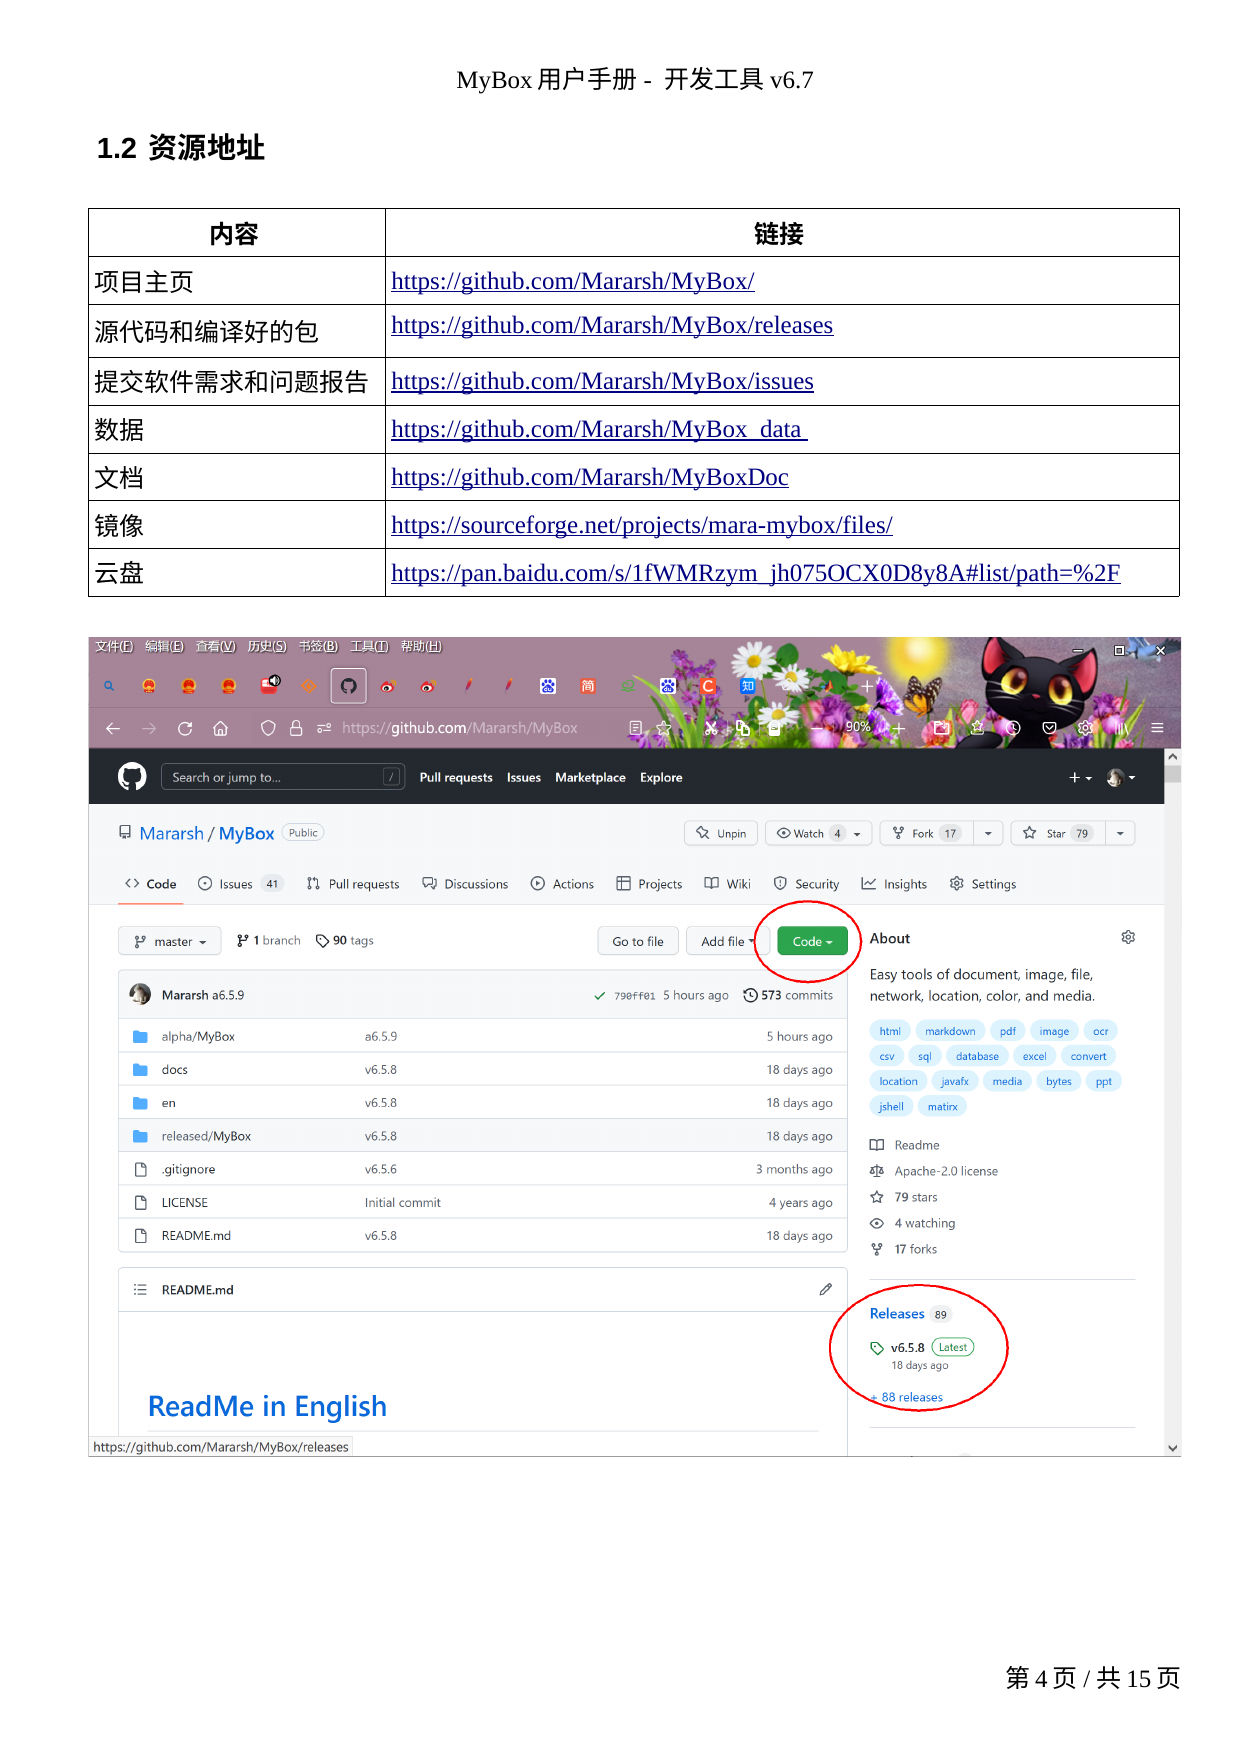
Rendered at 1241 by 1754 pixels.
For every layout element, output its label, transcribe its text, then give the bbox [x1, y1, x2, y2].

picture [88, 637, 1182, 1457]
table_cell 数据 [89, 406, 385, 452]
table_cell https://github.com/Mararsh/MyBox_data [386, 406, 1179, 452]
table_header 链接 [386, 209, 1179, 256]
subtitle 资源地址 [88, 125, 1181, 167]
table_cell 云盘 [89, 549, 385, 596]
table_cell https://sourceforge.net/projects/mara-mybox/files/ [386, 501, 1179, 548]
table_cell https://github.com/Mararsh/MyBox/ [386, 257, 1179, 304]
table_cell 提交软件需求和问题报告 [89, 358, 385, 404]
table_cell 镜像 [89, 501, 385, 548]
table_cell https://github.com/Mararsh/MyBox/releases [386, 305, 1179, 357]
table_header 内容 [89, 209, 385, 256]
table_cell https://github.com/Mararsh/MyBox/issues [386, 358, 1179, 404]
table_cell 文档 [89, 454, 385, 500]
table_cell 项目主页 [89, 257, 385, 304]
table_cell https://pan.baidu.com/s/1fWMRzym_jh075OCX0D8y8A#list/path=%2F [386, 549, 1179, 596]
table_cell https://github.com/Mararsh/MyBoxDoc [386, 454, 1179, 500]
table_cell 源代码和编译好的包 [89, 305, 385, 357]
